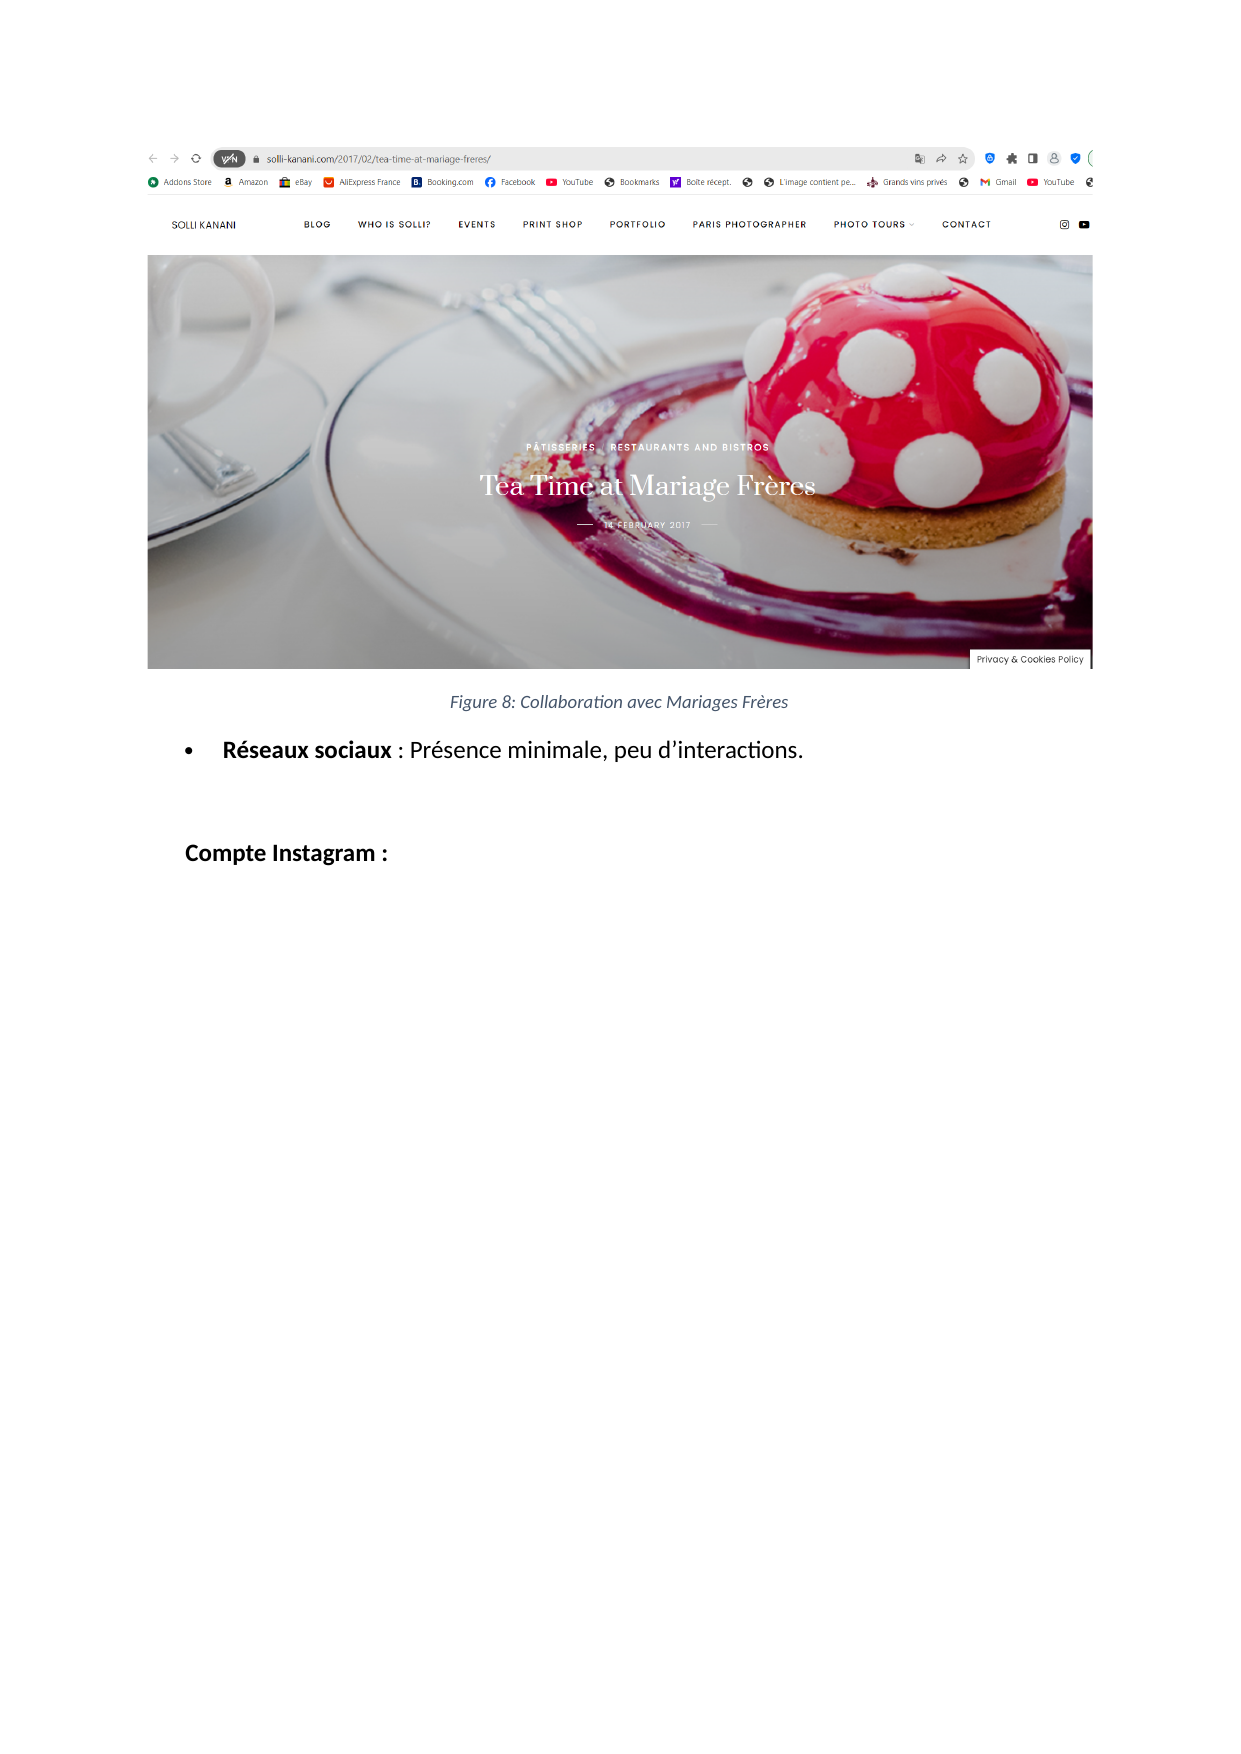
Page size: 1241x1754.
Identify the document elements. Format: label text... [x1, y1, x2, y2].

list Réseaux sociaux : Présence minimale, peu d’interactions. [185, 734, 1093, 764]
text Figure 8: Collaboration avec Mariages Frères [148, 690, 1093, 713]
text Compte Instagram : [185, 837, 1093, 868]
